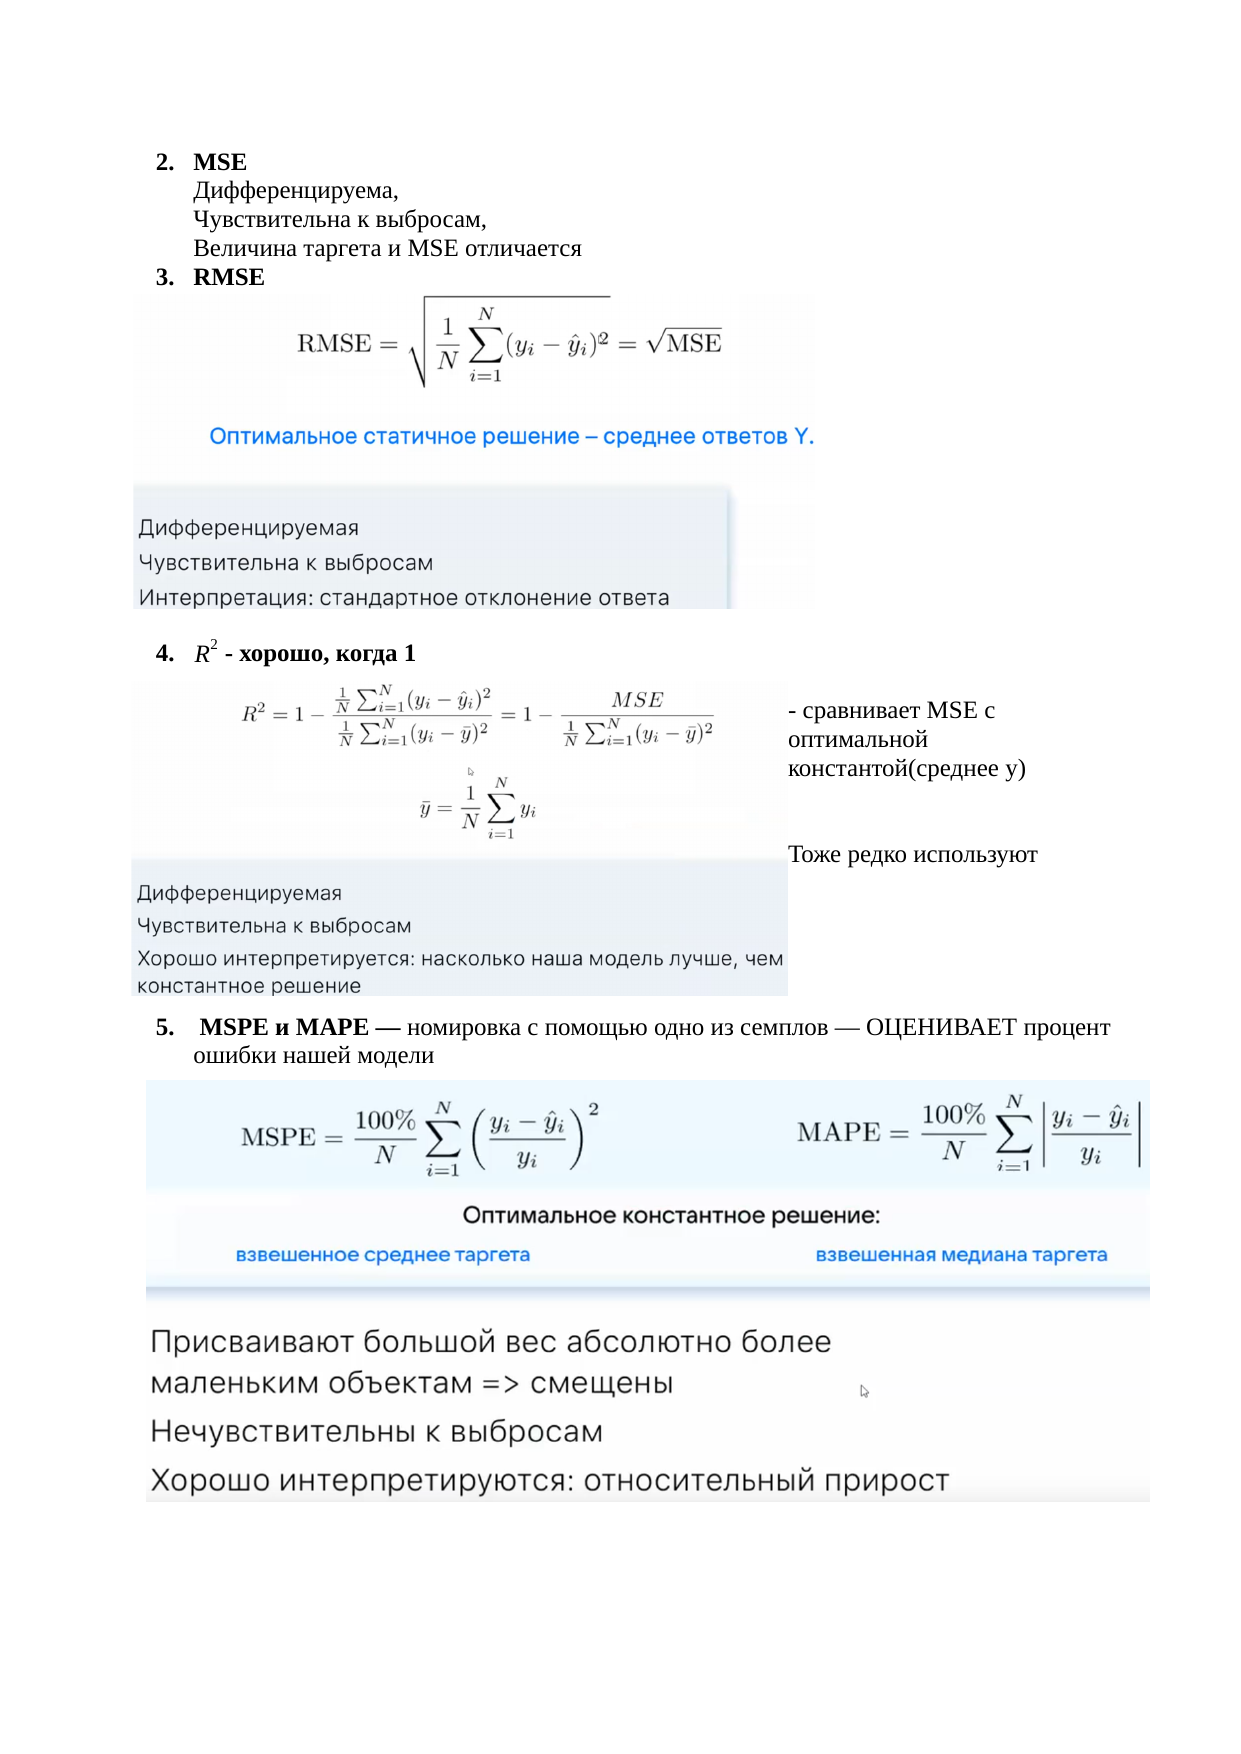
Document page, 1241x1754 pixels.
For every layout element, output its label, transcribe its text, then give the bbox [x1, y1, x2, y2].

list - хорошо, когда 1 [156, 636, 1122, 667]
text [118, 696, 131, 782]
picture [133, 294, 816, 609]
list MSE [156, 147, 1122, 176]
picture [146, 1080, 1150, 1502]
picture [131, 681, 788, 996]
text - сравнивает MSE с оптимальной константой(среднее y) [788, 696, 1122, 782]
list MSPE и MAPE — номировка с помощью одно из семплов — ОЦЕНИВАЕТ процент ошибки нашей модели [156, 1012, 1122, 1069]
list RMSE [156, 262, 1122, 291]
list Чувствительна к выбросам, [156, 204, 1122, 233]
text Тоже редко используют [788, 839, 1122, 868]
list Дифференцируема, [156, 176, 1122, 204]
list Величина таргета и MSE отличается [156, 233, 1122, 262]
